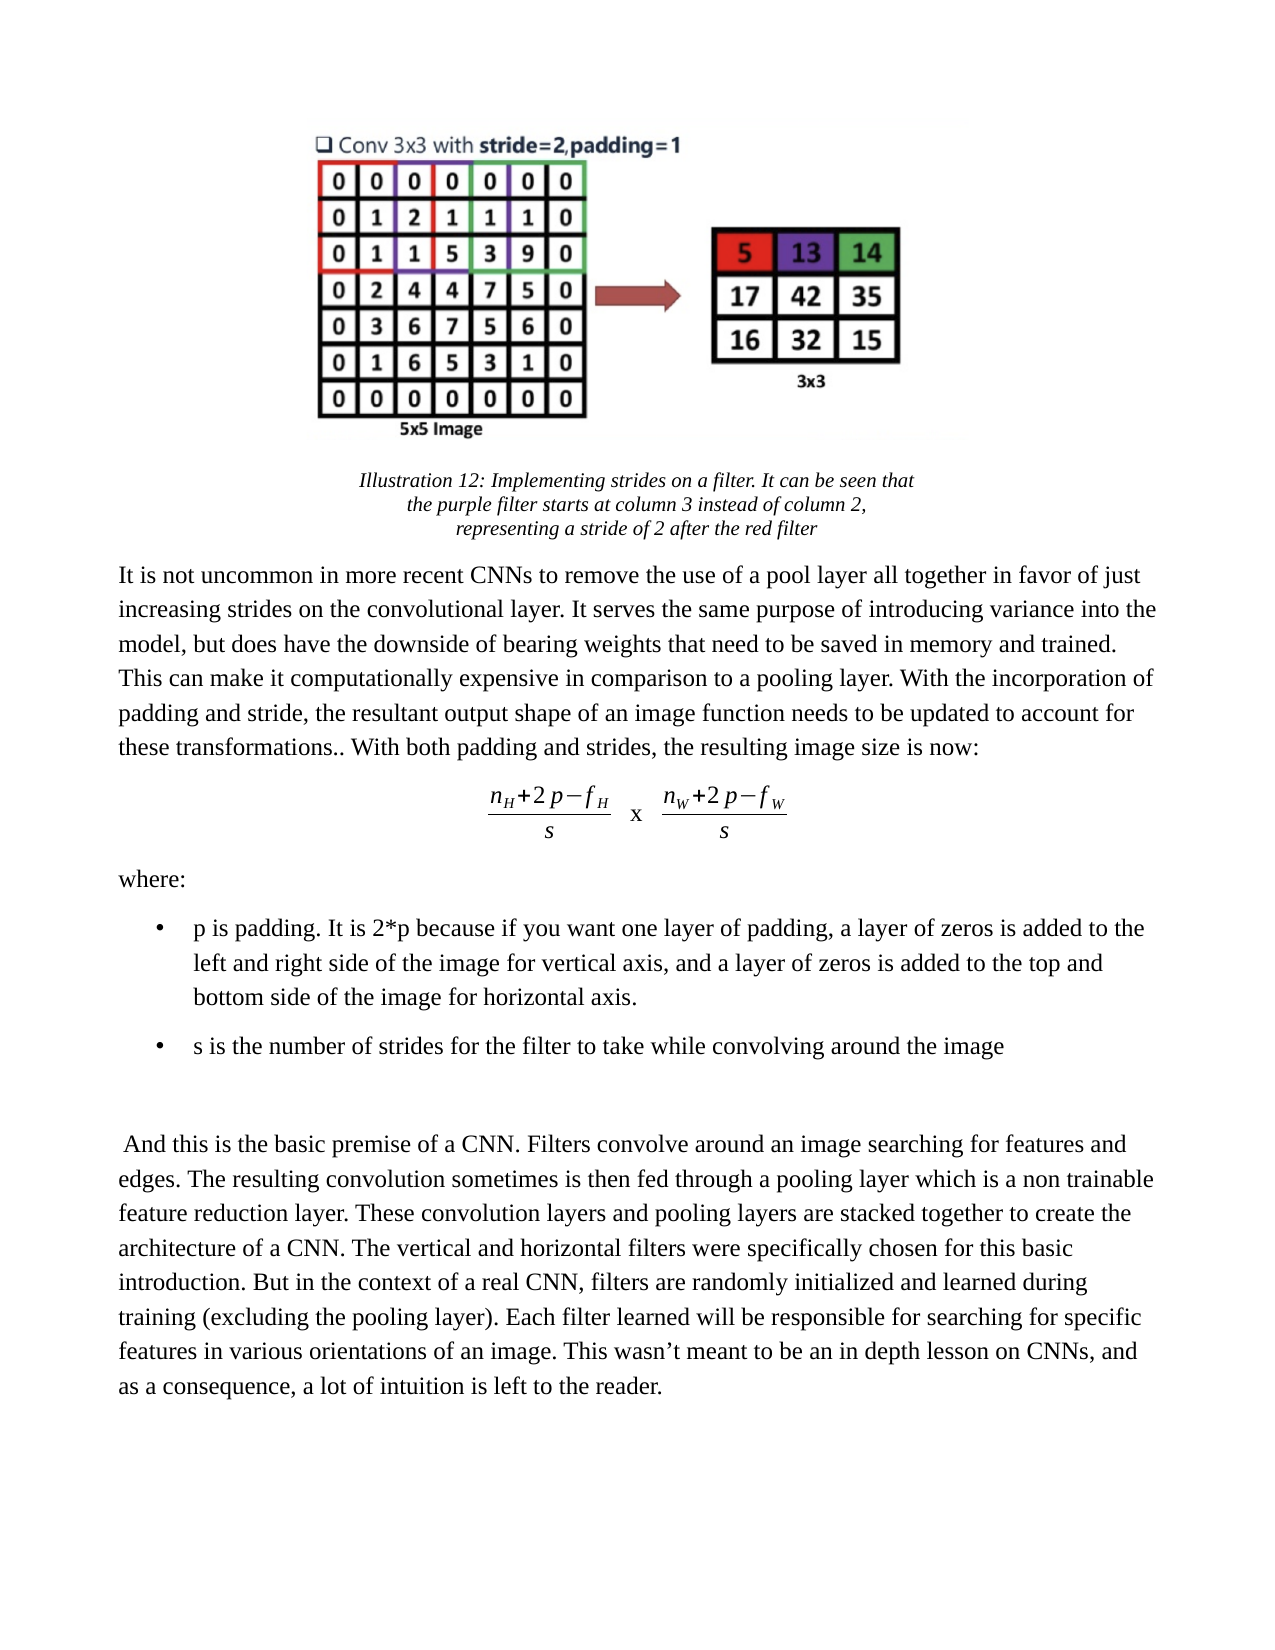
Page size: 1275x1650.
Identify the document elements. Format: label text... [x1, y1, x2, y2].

text where: [118, 864, 1157, 893]
text x [118, 781, 1157, 844]
list s is the number of strides for the filter to take while convolving around the image [156, 1031, 1157, 1060]
picture [306, 118, 969, 440]
text It is not uncommon in more recent CNNs to remove the use of a pool layer all together in favor of just increasing strides on the convolutional layer. It serves the same purpose of introducing variance into the model, but does have the downside of bearing weights that need to be saved in memory and trained. This can make it computationally expensive in comparison to a pooling layer. With the incorporation of padding and stride, the resultant output shape of an image function needs to be updated to account for these transformations.. With both padding and strides, the resulting image size is now: [118, 560, 1157, 761]
text Illustration 12: Implementing strides on a filter. It can be seen that the purple filter starts at column 3 instead of column 2, representing a stride of 2 after the red filter [353, 440, 922, 540]
text And this is the basic premise of a CNN. Filters convolve around an image searching for features and edges. The resulting convolution sometimes is then fed through a pooling layer which is a non trainable feature reduction layer. These convolution layers and pooling layers are stacked together to create the architecture of a CNN. The vertical and horizontal filters were specifically chosen for this basic introduction. But in the context of a real CNN, filters are randomly initialized and learned during training (excluding the pooling layer). Each filter learned will be responsible for searching for specific features in various orientations of an image. This wasn’t meant to be an in depth lesson on CNNs, and as a consequence, a lot of intuition is left to the reader. [118, 1129, 1157, 1399]
list p is padding. It is 2*p because if you want one layer of padding, a layer of zeros is added to the left and right side of the image for vertical axis, and a layer of zeros is added to the top and bottom side of the image for horizontal axis. [156, 913, 1157, 1011]
